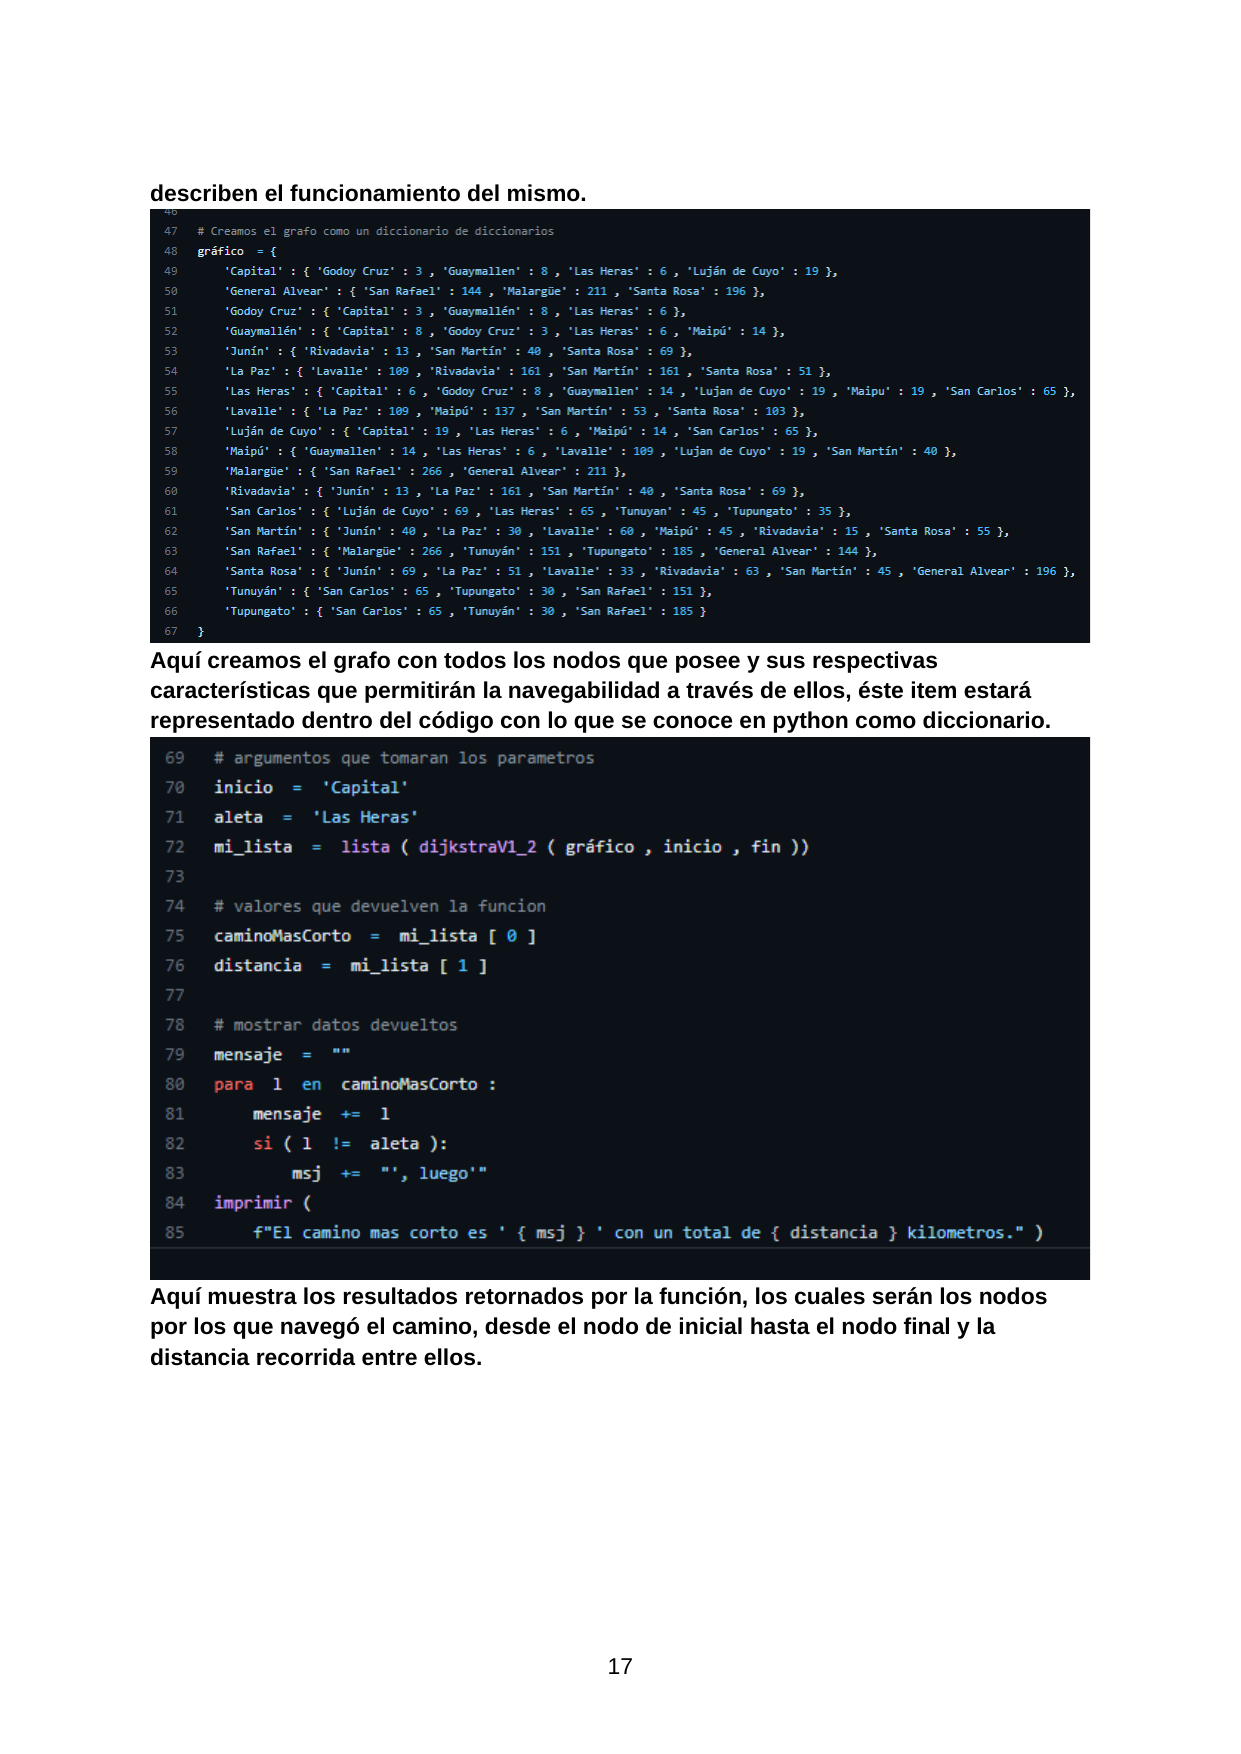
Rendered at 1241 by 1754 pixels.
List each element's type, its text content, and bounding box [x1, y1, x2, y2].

text describen el funcionamiento del mismo. [150, 179, 1090, 206]
picture [150, 737, 1091, 1280]
text Aquí muestra los resultados retornados por la función, los cuales serán los nodos por los que navegó el camino, desde el nodo de inicial hasta el nodo final y la distancia recorrida entre ellos. [150, 1283, 1090, 1370]
picture [150, 209, 1091, 643]
text Aquí creamos el grafo con todos los nodos que posee y sus respectivas características que permitirán la navegabilidad a través de ellos, éste item estará representado dentro del código con lo que se conoce en python como diccionario. [150, 647, 1090, 734]
